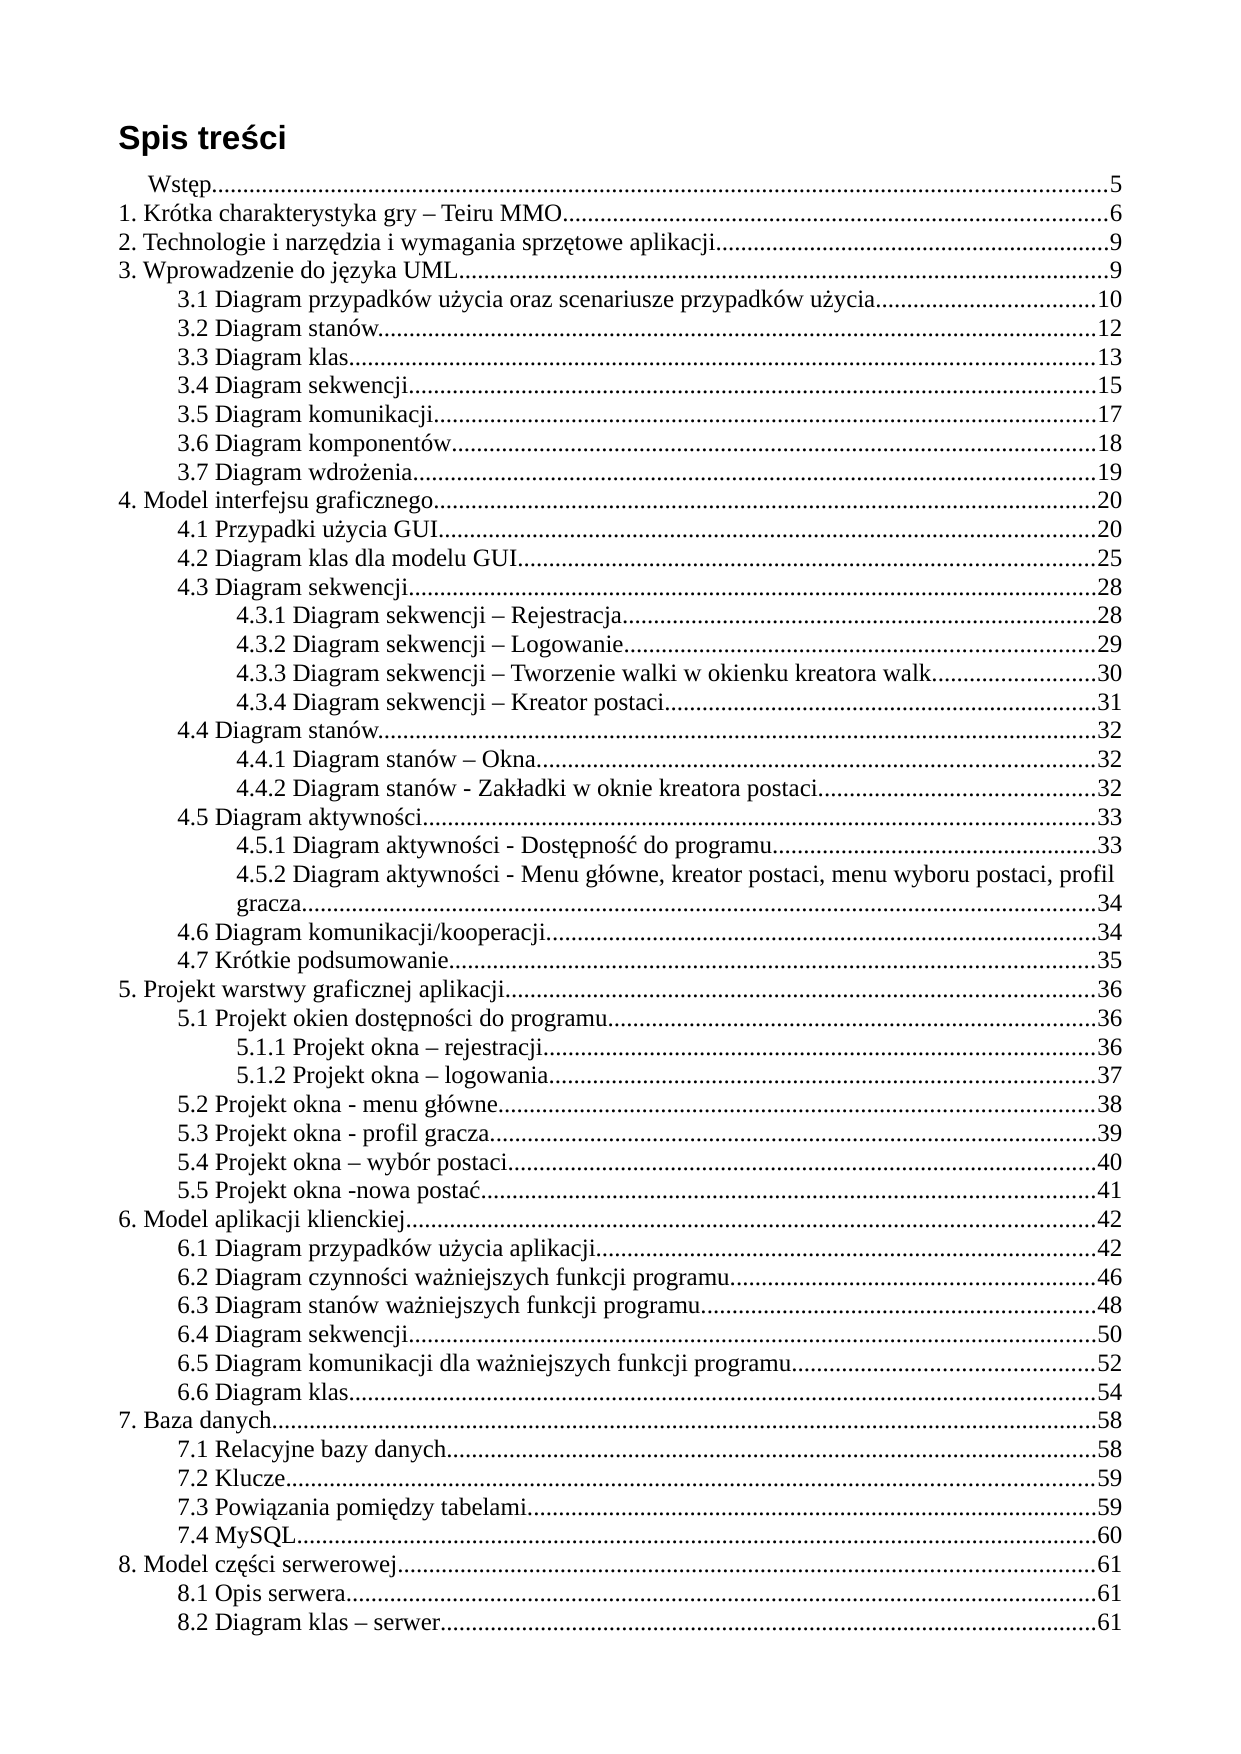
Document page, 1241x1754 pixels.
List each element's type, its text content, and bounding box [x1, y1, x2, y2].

text 6.3 Diagram stanów ważniejszych funkcji programu. 48 [177, 1290, 1122, 1319]
text 5.2 Projekt okna - menu główne 38 [177, 1089, 1122, 1118]
text 5.5 Projekt okna -nowa postać. 41 [177, 1175, 1122, 1204]
text 7. Baza danych. 58 [118, 1405, 1122, 1434]
text 4.3 Diagram sekwencji 28 [177, 572, 1122, 600]
text 4. Model interfejsu graficznego. 20 [118, 485, 1122, 514]
text 5.1 Projekt okien dostępności do programu. 36 [177, 1003, 1122, 1032]
text 2. Technologie i narzędzia i wymagania sprzętowe aplikacji. 9 [118, 227, 1122, 255]
text 3.3 Diagram klas 13 [177, 342, 1122, 370]
text 5.3 Projekt okna - profil gracza. 39 [177, 1118, 1122, 1147]
text 7.3 Powiązania pomiędzy tabelami. 59 [177, 1492, 1122, 1520]
text 8. Model części serwerowej 61 [118, 1549, 1122, 1578]
text 4.4.2 Diagram stanów - Zakładki w oknie kreatora postaci. 32 [236, 773, 1122, 802]
text 4.7 Krótkie podsumowanie. 35 [177, 945, 1122, 974]
text 4.3.3 Diagram sekwencji – Tworzenie walki w okienku kreatora walk. 30 [236, 658, 1122, 687]
text 7.2 Klucze. 59 [177, 1463, 1122, 1492]
text Wstęp 5 [148, 169, 1122, 198]
text 3.5 Diagram komunikacji 17 [177, 399, 1122, 428]
text 4.4.1 Diagram stanów – Okna. 32 [236, 744, 1122, 773]
text 6.2 Diagram czynności ważniejszych funkcji programu. 46 [177, 1262, 1122, 1290]
text 6. Model aplikacji klienckiej. 42 [118, 1204, 1122, 1233]
text 6.1 Diagram przypadków użycia aplikacji. 42 [177, 1233, 1122, 1262]
text 5.1.1 Projekt okna – rejestracji. 36 [236, 1032, 1122, 1060]
text 5.1.2 Projekt okna – logowania. 37 [236, 1060, 1122, 1089]
text 4.3.2 Diagram sekwencji – Logowanie 29 [236, 629, 1122, 658]
text 4.2 Diagram klas dla modelu GUI 25 [177, 543, 1122, 572]
text 3. Wprowadzenie do języka UML. 9 [118, 255, 1122, 284]
text 7.4 MySQL 60 [177, 1520, 1122, 1549]
text 4.5 Diagram aktywności 33 [177, 802, 1122, 830]
text 4.1 Przypadki użycia GUI 20 [177, 514, 1122, 543]
text 6.4 Diagram sekwencji 50 [177, 1319, 1122, 1348]
text 3.6 Diagram komponentów 18 [177, 428, 1122, 457]
text 3.4 Diagram sekwencji 15 [177, 370, 1122, 399]
text 4.3.4 Diagram sekwencji – Kreator postaci. 31 [236, 687, 1122, 715]
text 4.5.1 Diagram aktywności - Dostępność do programu 33 [236, 830, 1122, 859]
text 8.2 Diagram klas – serwer 61 [177, 1607, 1122, 1635]
text 3.2 Diagram stanów. 12 [177, 313, 1122, 342]
text 4.5.2 Diagram aktywności - Menu główne, kreator postaci, menu wyboru postaci, profil gracza. 34 [236, 859, 1122, 917]
text 5.4 Projekt okna – wybór postaci. 40 [177, 1147, 1122, 1175]
text 8.1 Opis serwera 61 [177, 1578, 1122, 1607]
text 7.1 Relacyjne bazy danych. 58 [177, 1434, 1122, 1463]
text 6.6 Diagram klas 54 [177, 1377, 1122, 1405]
text 1. Krótka charakterystyka gry – Teiru MMO. 6 [118, 198, 1122, 227]
text 4.6 Diagram komunikacji/kooperacji. 34 [177, 917, 1122, 945]
text 3.7 Diagram wdrożenia 19 [177, 457, 1122, 485]
text 6.5 Diagram komunikacji dla ważniejszych funkcji programu. 52 [177, 1348, 1122, 1377]
subtitle Spis treści [118, 118, 1122, 157]
text 4.3.1 Diagram sekwencji – Rejestracja 28 [236, 600, 1122, 629]
text 3.1 Diagram przypadków użycia oraz scenariusze przypadków użycia 10 [177, 284, 1122, 313]
text 4.4 Diagram stanów. 32 [177, 715, 1122, 744]
text 5. Projekt warstwy graficznej aplikacji. 36 [118, 974, 1122, 1003]
